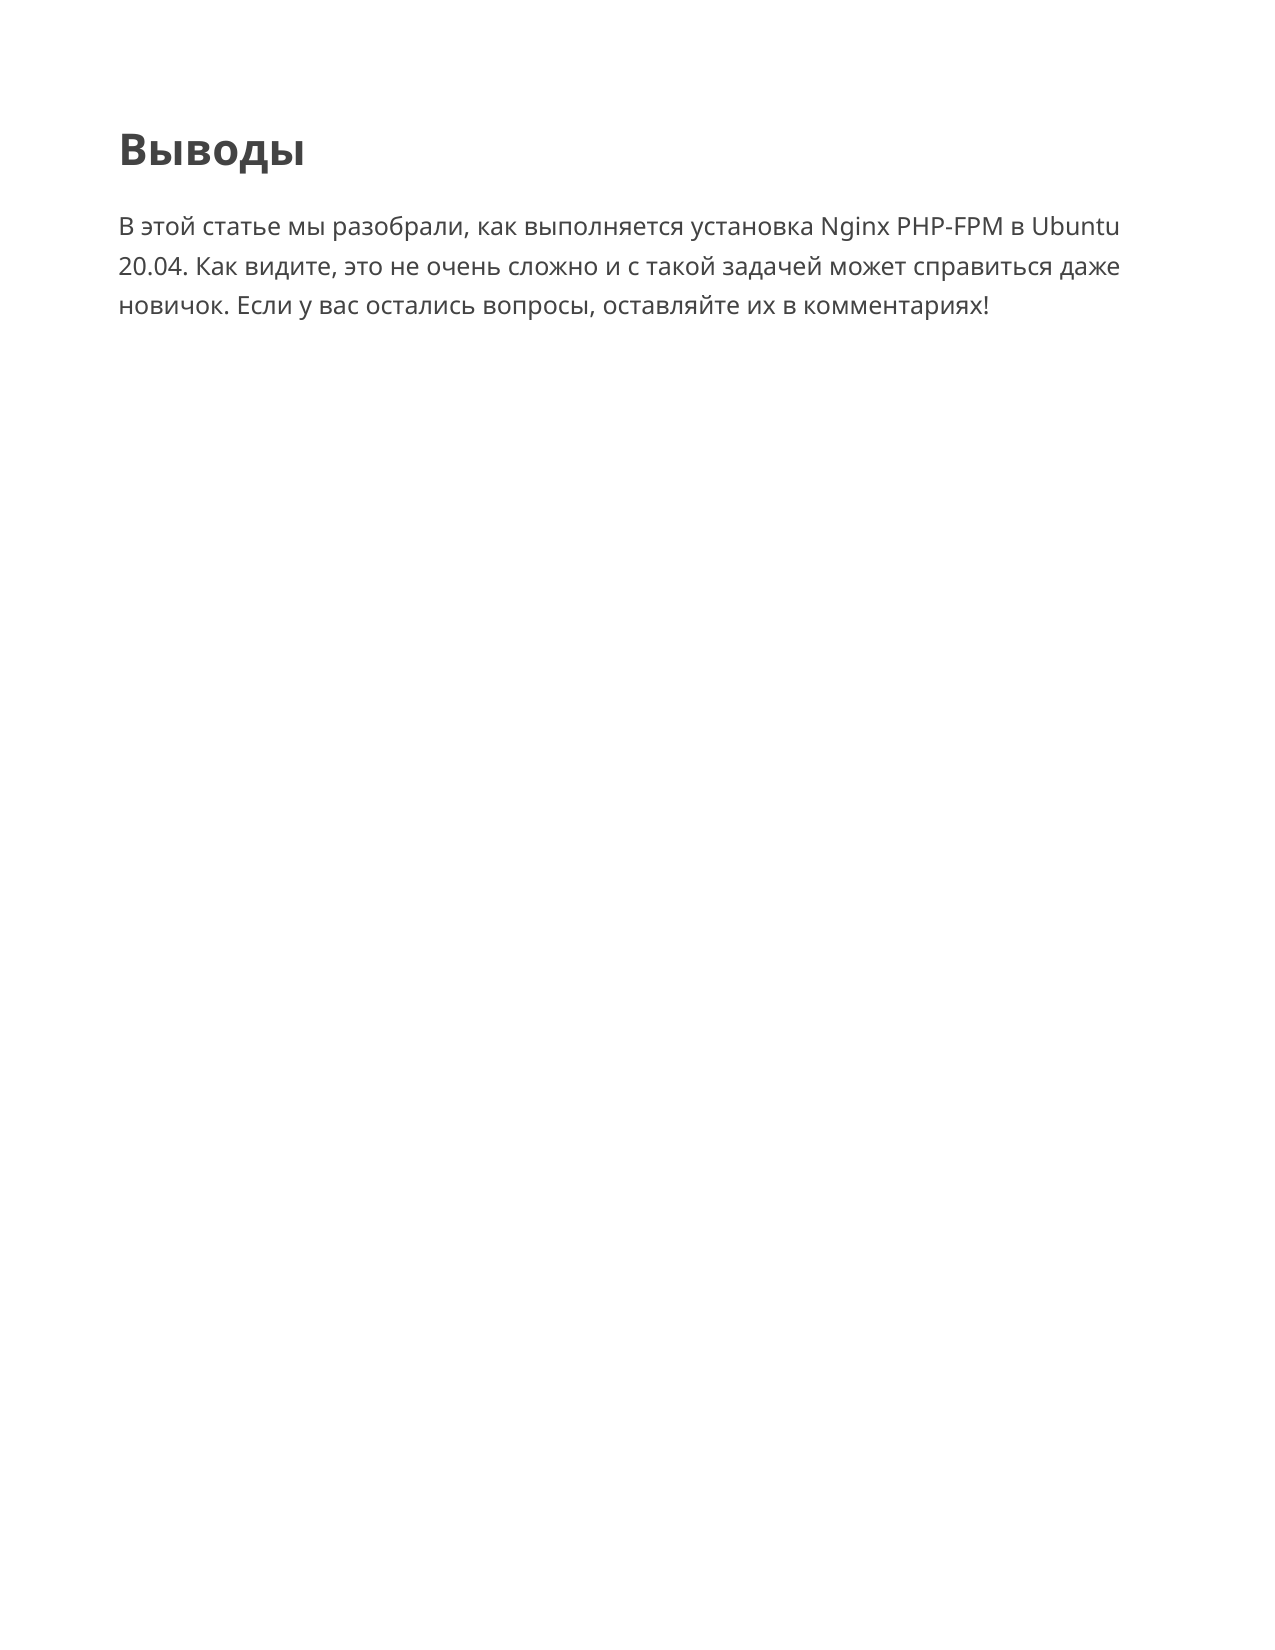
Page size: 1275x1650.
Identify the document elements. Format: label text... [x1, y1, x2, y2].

text В этой статье мы разобрали, как выполняется установка Nginx PHP-FPM в Ubuntu 20.04. Как видите, это не очень сложно и с такой задачей может справиться даже новичок. Если у вас остались вопросы, оставляйте их в комментариях! [118, 209, 1157, 321]
subtitle Выводы [118, 118, 1157, 178]
